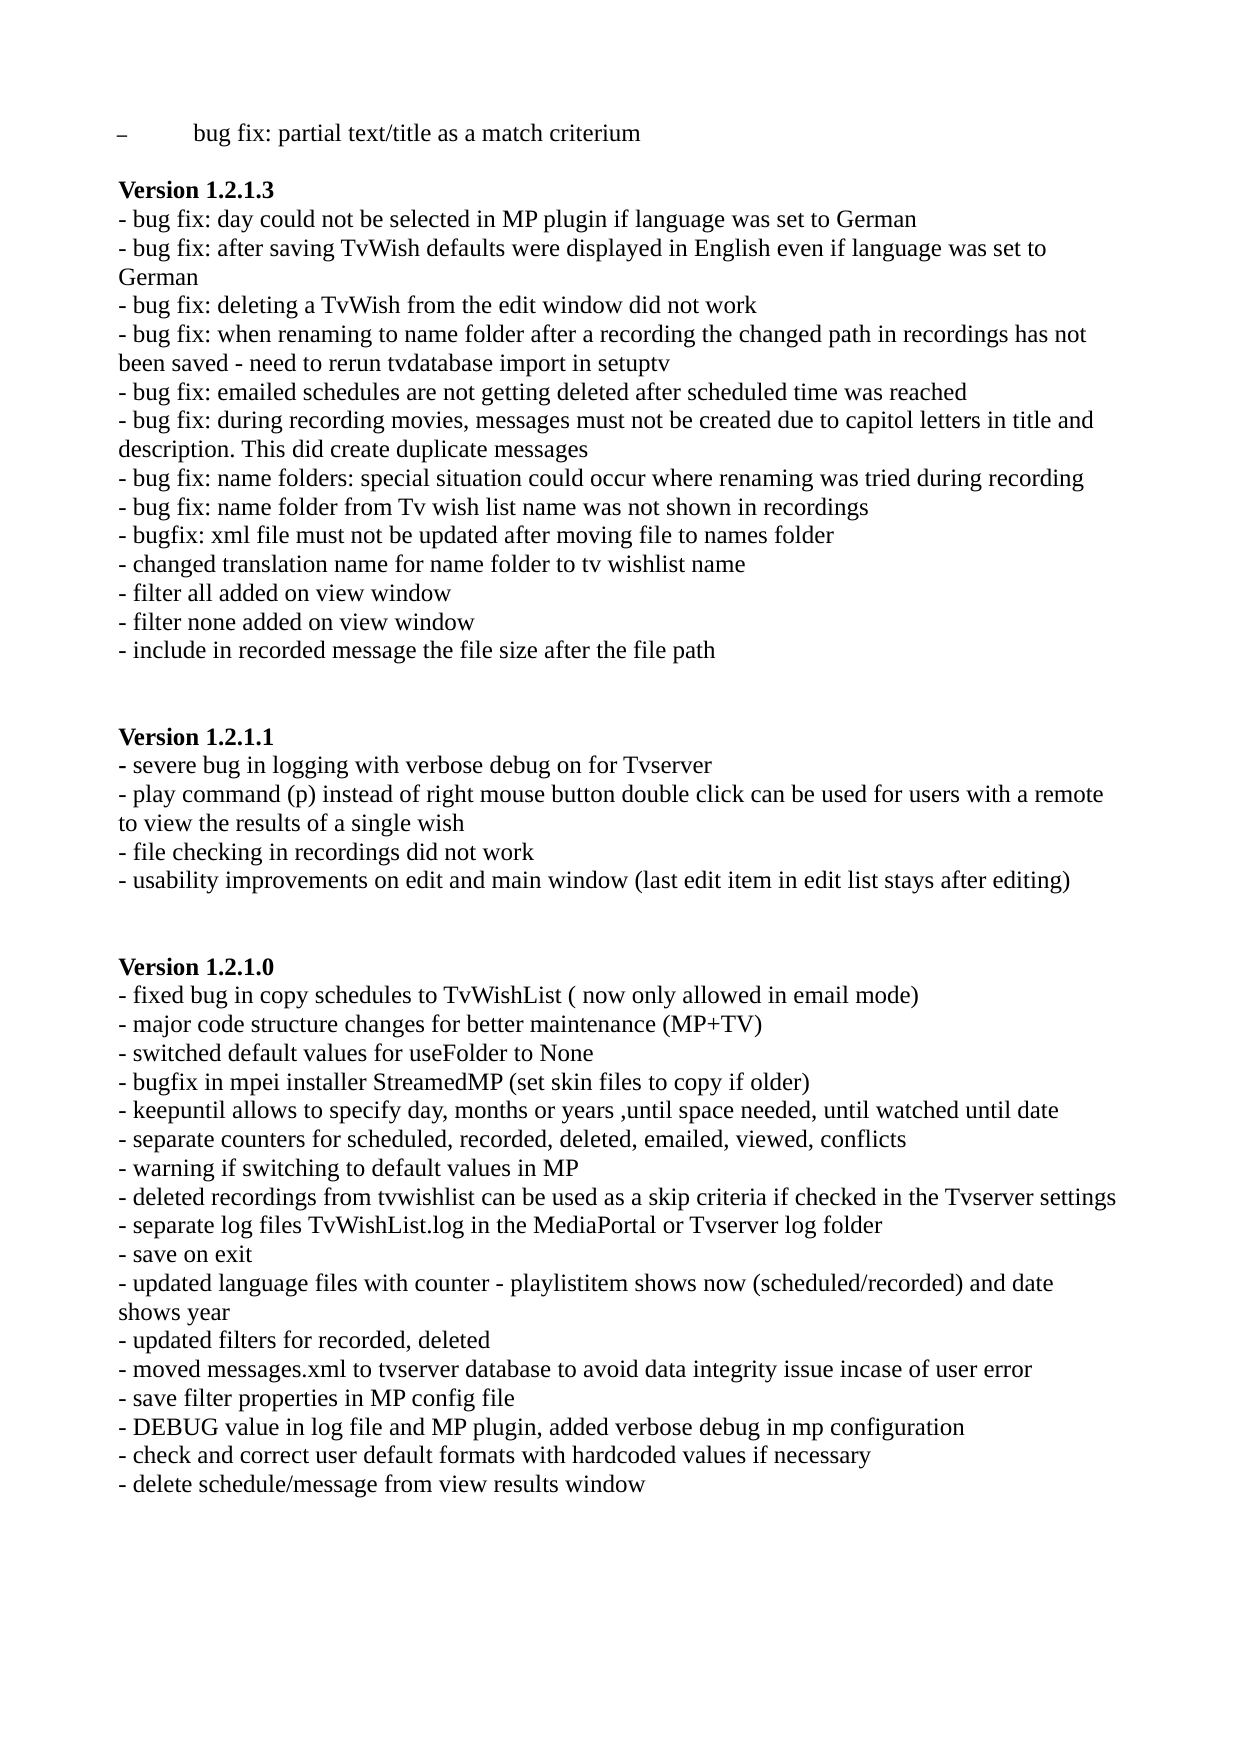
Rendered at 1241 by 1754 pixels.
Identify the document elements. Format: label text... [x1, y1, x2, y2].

text - DEBUG value in log file and MP plugin, added verbose debug in mp configuration [118, 1412, 1122, 1441]
text - warning if switching to default values in MP [118, 1153, 1122, 1182]
text - play command (p) instead of right mouse button double click can be used for users with a remote to view the results of a single wish [118, 779, 1122, 837]
text - bug fix: when renaming to name folder after a recording the changed path in recordings has not been saved - need to rerun tvdatabase import in setuptv [118, 319, 1122, 377]
text - keepuntil allows to specify day, months or years ,until space needed, until watched until date [118, 1096, 1122, 1124]
text - major code structure changes for better maintenance (MP+TV) [118, 1009, 1122, 1038]
text - updated filters for recorded, deleted [118, 1326, 1122, 1354]
text - bug fix: after saving TvWish defaults were displayed in English even if language was set to German [118, 233, 1122, 291]
text - usability improvements on edit and main window (last edit item in edit list stays after editing) [118, 866, 1122, 894]
text - bug fix: name folder from Tv wish list name was not shown in recordings [118, 492, 1122, 521]
text - severe bug in logging with verbose debug on for Tvserver [118, 751, 1122, 779]
text - moved messages.xml to tvserver database to avoid data integrity issue incase of user error [118, 1354, 1122, 1383]
text Version 1.2.1.1 [118, 722, 1122, 751]
text - separate log files TvWishList.log in the MediaPortal or Tvserver log folder [118, 1211, 1122, 1239]
text - check and correct user default formats with hardcoded values if necessary [118, 1441, 1122, 1469]
text - fixed bug in copy schedules to TvWishList ( now only allowed in email mode) [118, 981, 1122, 1009]
text - changed translation name for name folder to tv wishlist name [118, 549, 1122, 578]
text - filter none added on view window [118, 607, 1122, 636]
text - separate counters for scheduled, recorded, deleted, emailed, viewed, conflicts [118, 1124, 1122, 1153]
text - deleted recordings from tvwishlist can be used as a skip criteria if checked in the Tvserver settings [118, 1182, 1122, 1211]
text - switched default values for useFolder to None [118, 1038, 1122, 1067]
text - file checking in recordings did not work [118, 837, 1122, 866]
text - bug fix: name folders: special situation could occur where renaming was tried during recording [118, 463, 1122, 492]
text - bug fix: emailed schedules are not getting deleted after scheduled time was reached [118, 377, 1122, 406]
text Version 1.2.1.0 [118, 952, 1122, 981]
text - bugfix in mpei installer StreamedMP (set skin files to copy if older) [118, 1067, 1122, 1096]
list ^ Version 1.2.1.3 [0, 176, 1122, 204]
text - include in recorded message the file size after the file path [118, 636, 1122, 664]
text - save on exit [118, 1239, 1122, 1268]
list bug fix: partial text/title as a match criterium [117, 118, 1122, 147]
text - bug fix: during recording movies, messages must not be created due to capitol letters in title and description. This did create duplicate messages [118, 406, 1122, 463]
text - updated language files with counter - playlistitem shows now (scheduled/recorded) and date shows year [118, 1268, 1122, 1326]
text - bug fix: deleting a TvWish from the edit window did not work [118, 291, 1122, 319]
text - save filter properties in MP config file [118, 1383, 1122, 1412]
text - delete schedule/message from view results window [118, 1469, 1122, 1498]
text - filter all added on view window [118, 578, 1122, 607]
text - bugfix: xml file must not be updated after moving file to names folder [118, 521, 1122, 549]
text - bug fix: day could not be selected in MP plugin if language was set to German [118, 204, 1122, 233]
